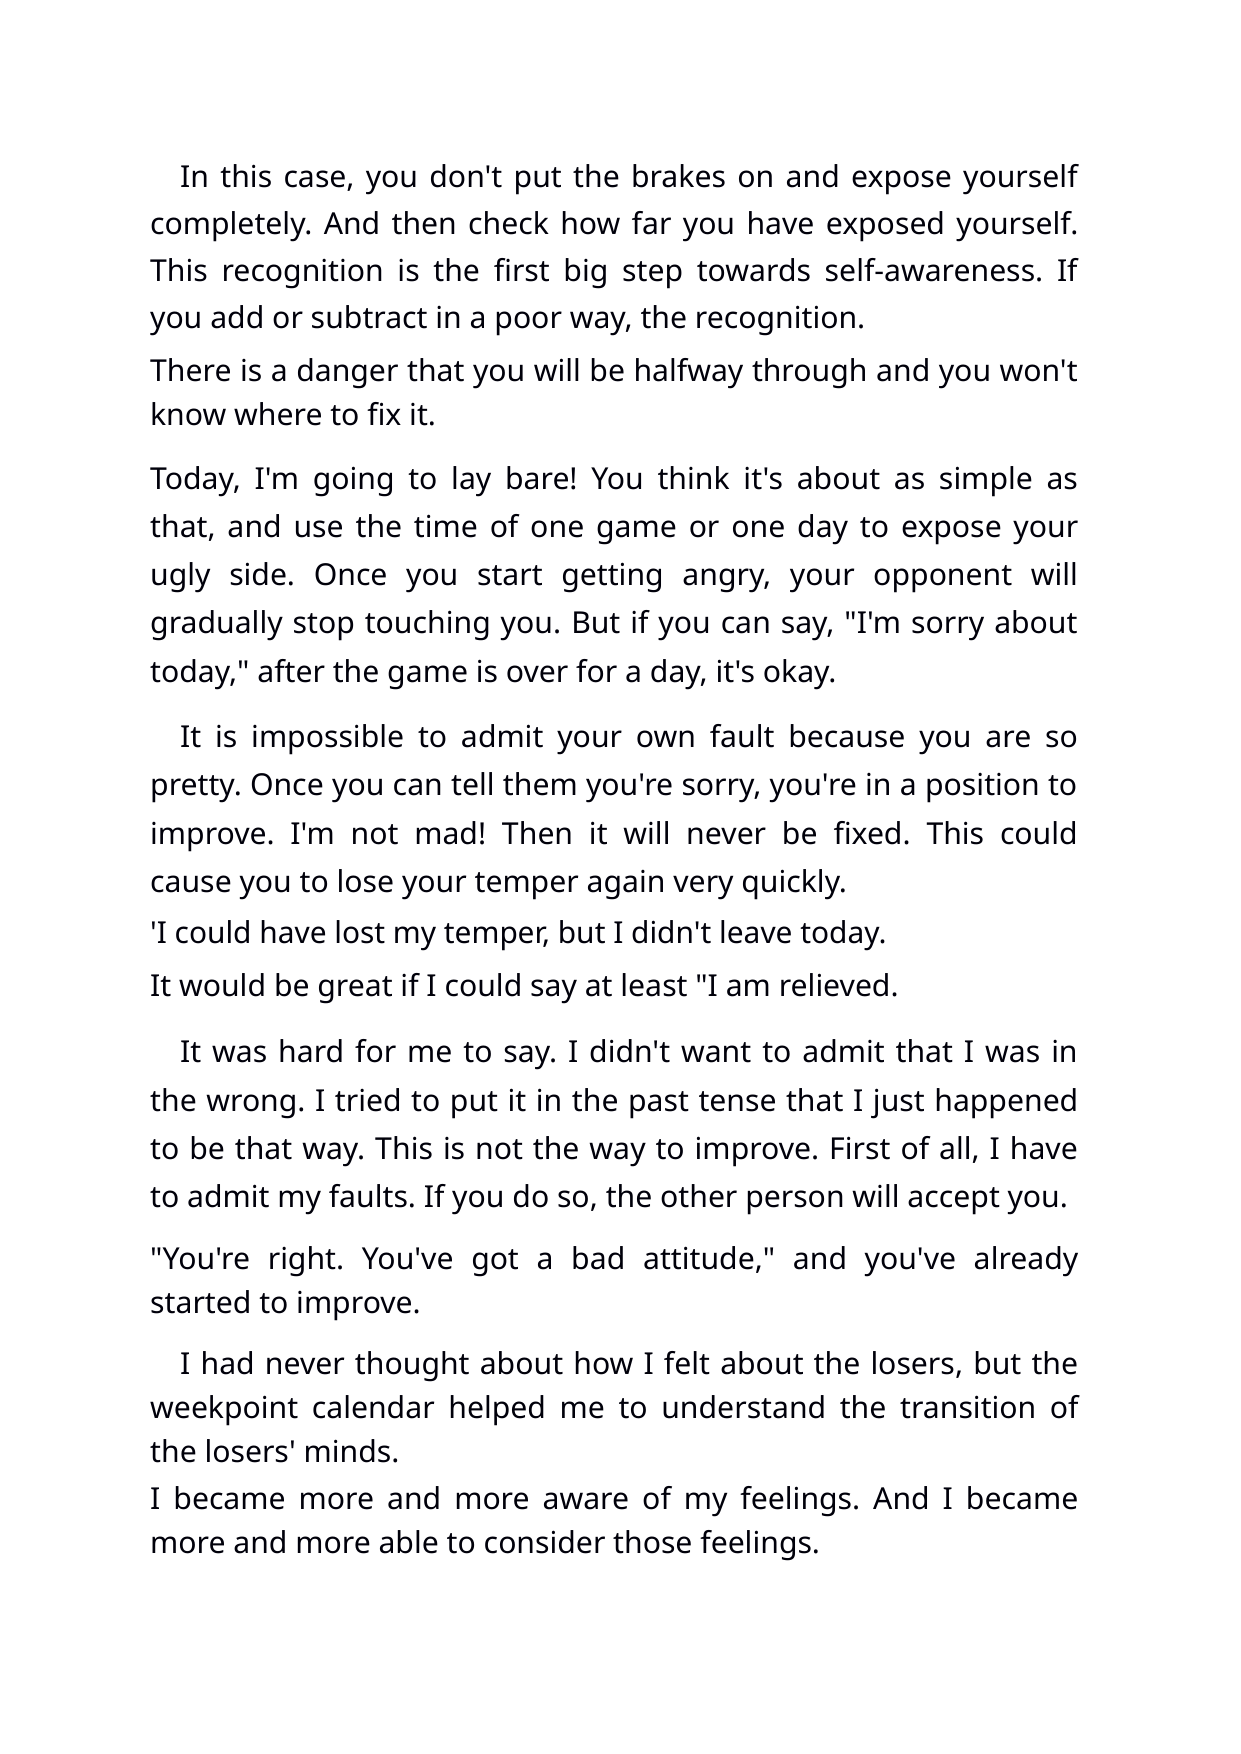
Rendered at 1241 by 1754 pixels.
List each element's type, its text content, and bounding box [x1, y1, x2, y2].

text Today, I'm going to lay bare! You think it's about as simple as that, and use the time of one game or one day to expose your ugly side. Once you start getting angry, your opponent will gradually stop touching you. But if you can say, "I'm sorry about today," after the game is over for a day, it's okay. [150, 451, 1079, 692]
text I had never thought about how I felt about the losers, but the weekpoint calendar helped me to understand the transition of the losers' minds. [150, 1339, 1079, 1471]
text In this case, you don't put the brakes on and expose yourself completely. And then check how far you have exposed yourself. This recognition is the first big step towards self-awareness. If you add or subtract in a poor way, the recognition. [150, 150, 1079, 337]
text I became more and more aware of my feelings. And I became more and more able to consider those feelings. [150, 1474, 1079, 1562]
text It would be great if I could say at least "I am relieved. [150, 972, 1090, 1002]
text 'I could have lost my temper, but I didn't leave today. [150, 919, 1090, 949]
text It is impossible to admit your own fault because you are so pretty. Once you can tell them you're sorry, you're in a position to improve. I'm not mad! Then it will never be fixed. This could cause you to lose your temper again very quickly. [150, 709, 1079, 902]
text There is a danger that you will be halfway through and you won't know where to fix it. [150, 346, 1079, 434]
text "You're right. You've got a bad attitude," and you've already started to improve. [150, 1234, 1079, 1323]
text It was hard for me to say. I didn't want to admit that I was in the wrong. I tried to put it in the past tense that I just happened to be that way. This is not the way to improve. First of all, I have to admit my faults. If you do so, the other person will accept you. [150, 1024, 1079, 1217]
